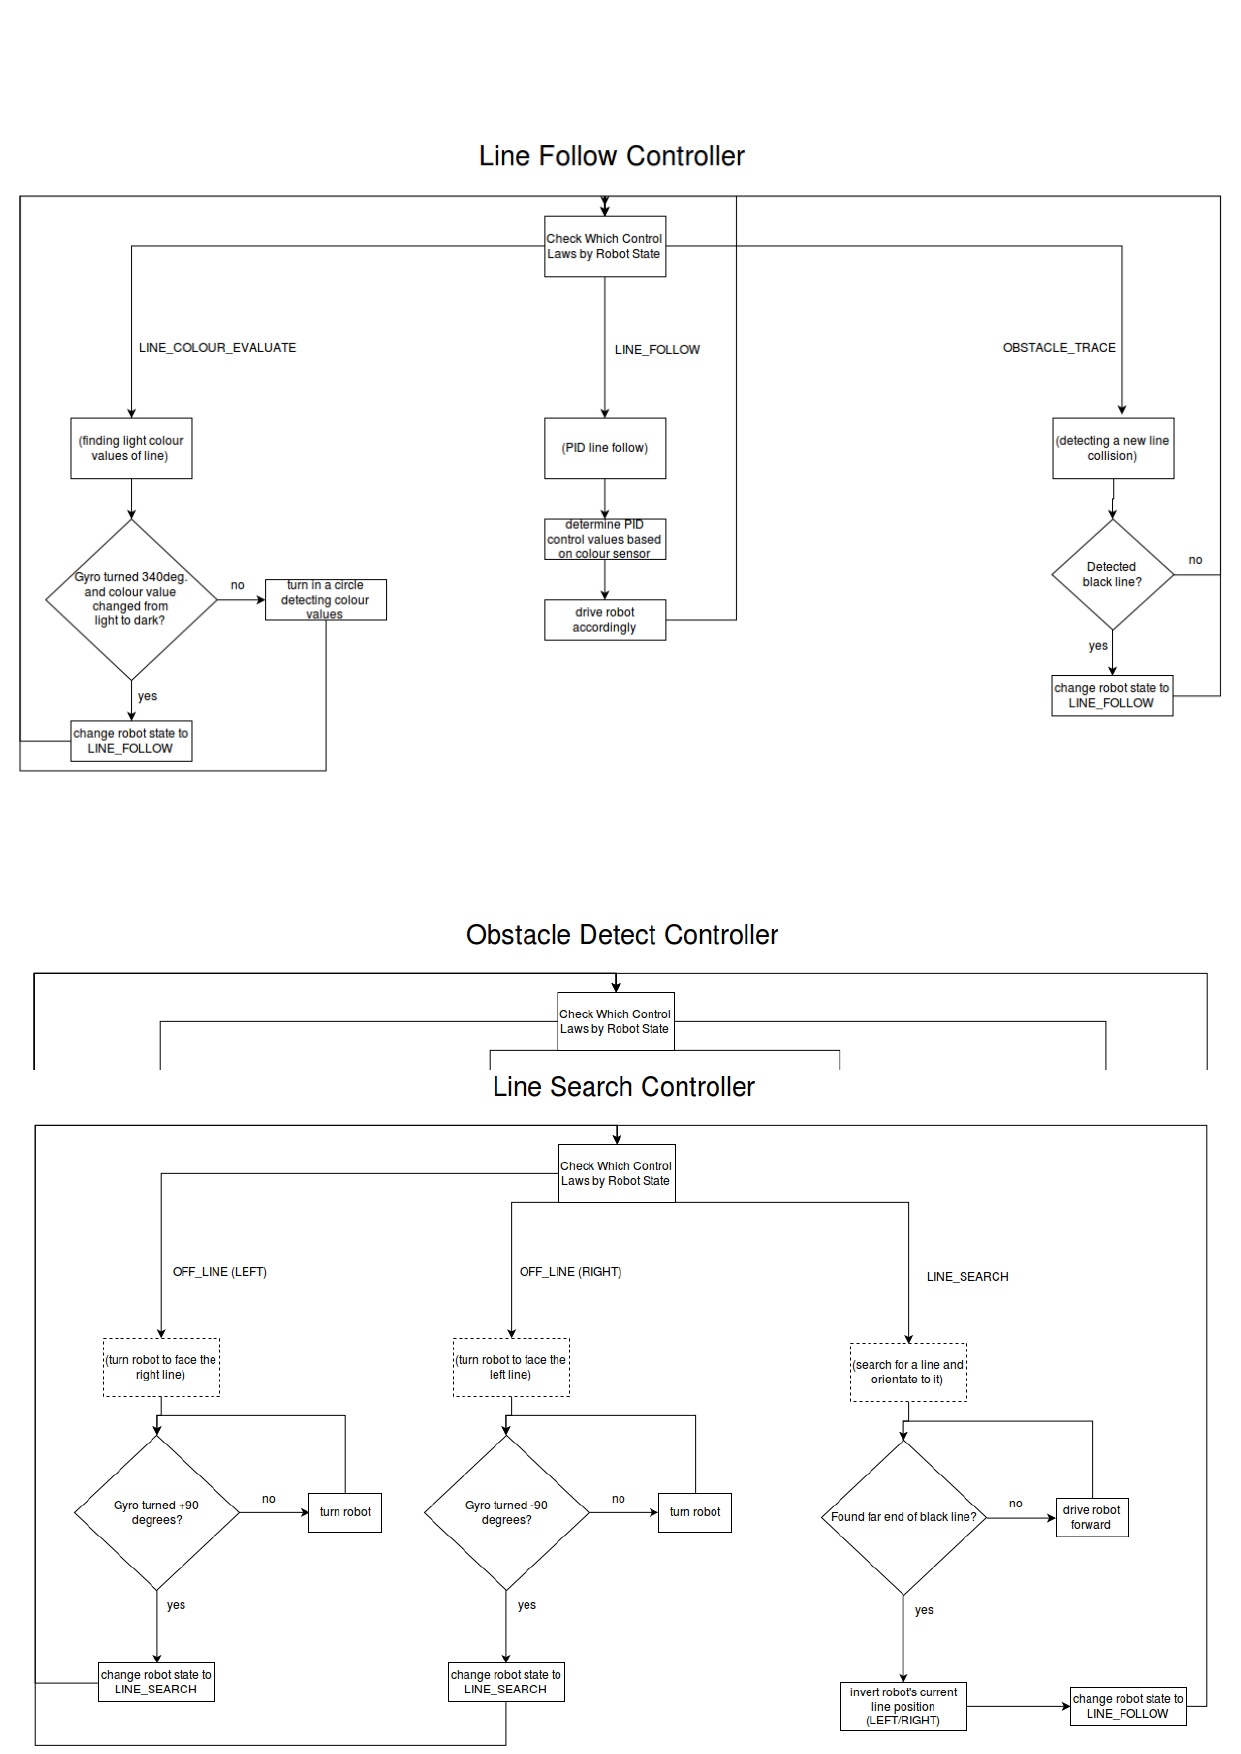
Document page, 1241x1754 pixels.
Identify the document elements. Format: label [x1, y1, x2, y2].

picture [11, 139, 1230, 781]
